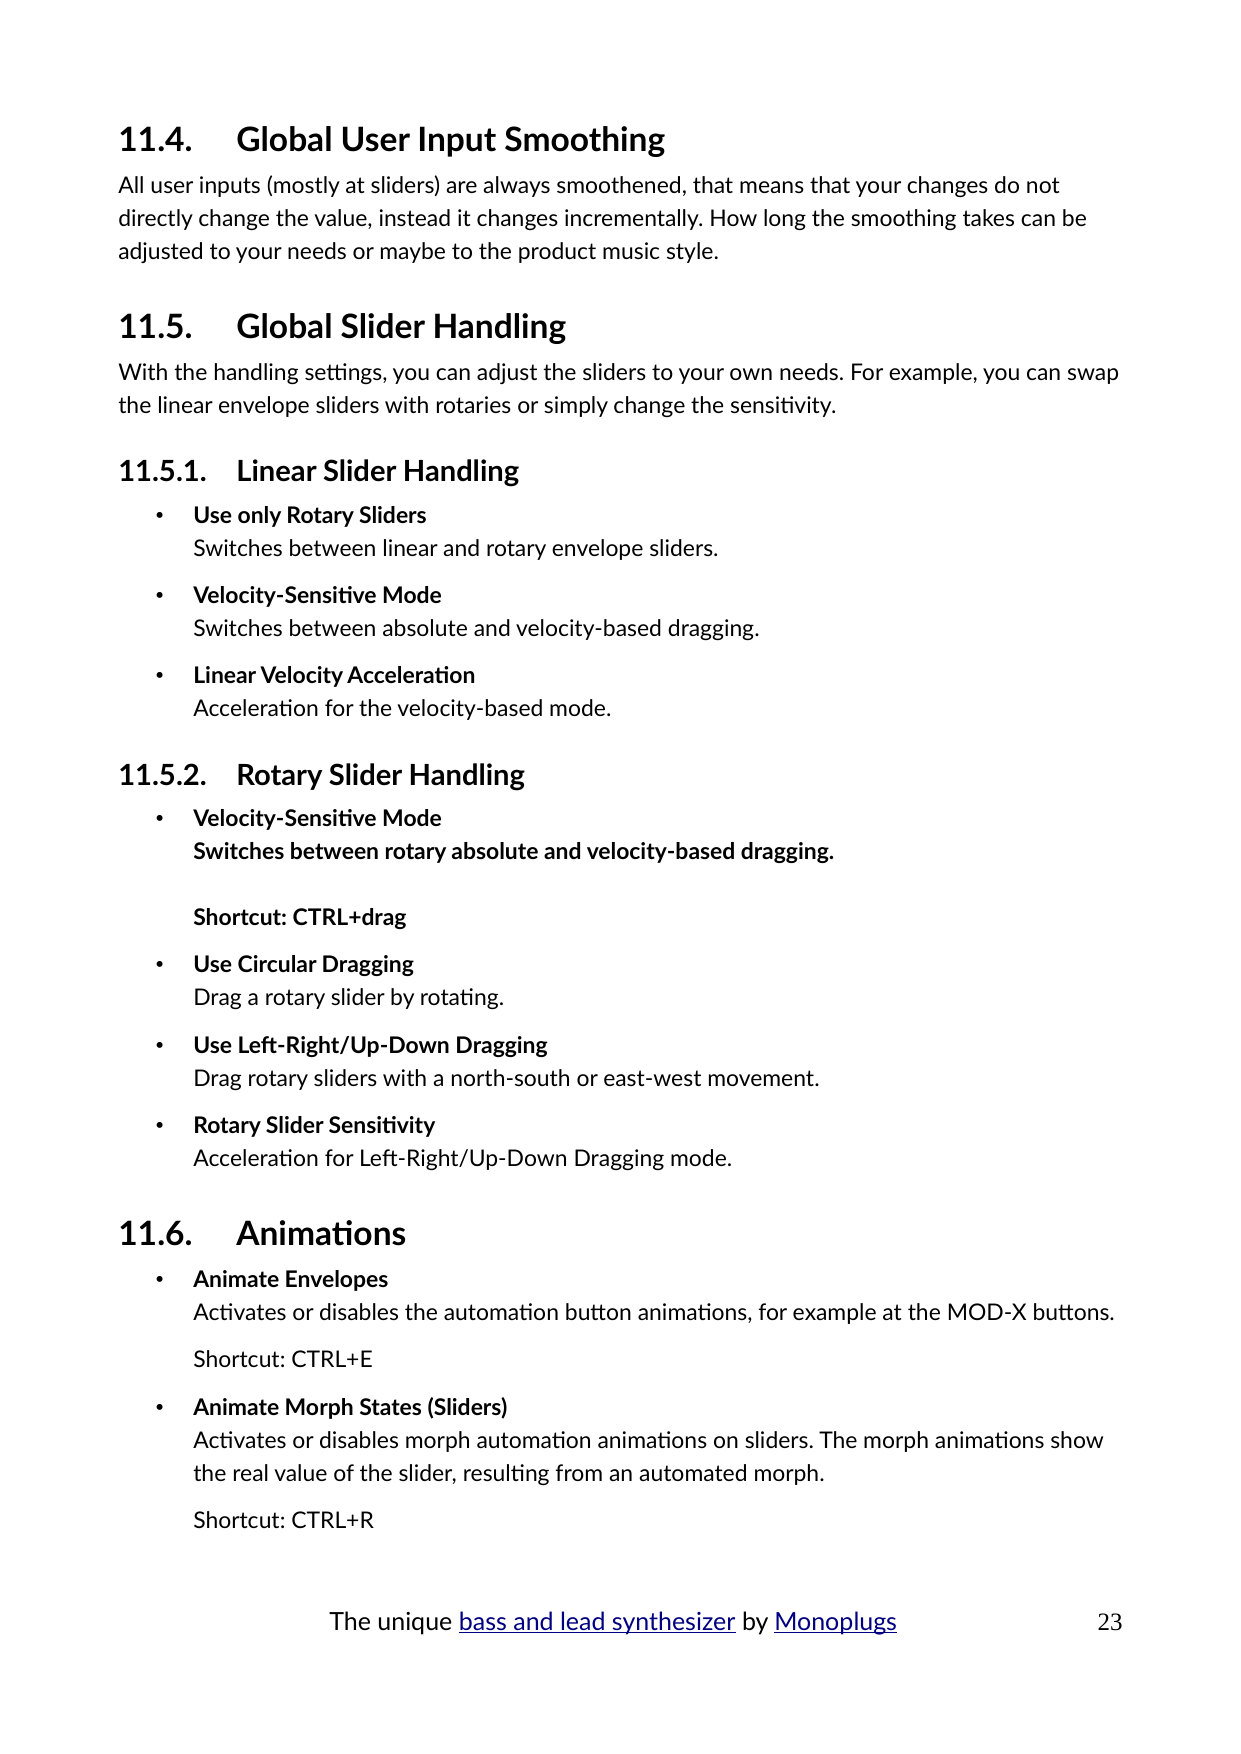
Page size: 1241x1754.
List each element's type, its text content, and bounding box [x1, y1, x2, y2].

list Velocity-Sensitive Mode Switches between absolute and velocity-based dragging. [156, 581, 1122, 641]
subtitle Linear Slider Handling [118, 453, 1122, 488]
list Rotary Slider Sensitivity Acceleration for Left-Right/Up-Down Dragging mode. [156, 1111, 1122, 1171]
subtitle Rotary Slider Handling [118, 756, 1122, 791]
text With the handling settings, you can adjust the sliders to your own needs. For example, you can swap the linear envelope sliders with rotaries or simply change the sensitivity. [118, 358, 1122, 418]
subtitle Global User Input Smoothing [118, 118, 1122, 158]
list Shortcut: CTRL+R [156, 1506, 1122, 1534]
list Linear Velocity Acceleration Acceleration for the velocity-based mode. [156, 661, 1122, 722]
list Velocity-Sensitive Mode Switches between rotary absolute and velocity-based dragging. Shortcut: CTRL+drag [156, 804, 1122, 930]
list Use only Rotary Sliders Switches between linear and rotary envelope sliders. [156, 500, 1122, 561]
text All user inputs (mostly at sliders) are always smoothened, that means that your changes do not directly change the value, instead it changes incrementally. How long the smoothing takes can be adjusted to your needs or maybe to the product music style. [118, 171, 1122, 264]
list Use Left-Right/Up-Down Dragging Drag rotary sliders with a north-south or east-west movement. [156, 1030, 1122, 1091]
subtitle Global Slider Handling [118, 305, 1122, 345]
list Shortcut: CTRL+E [156, 1345, 1122, 1373]
subtitle Animations [118, 1212, 1122, 1252]
list Use Circular Dragging Drag a rotary slider by rotating. [156, 950, 1122, 1010]
list Animate Morph States (Sliders) Activates or disables morph automation animations on sliders. The morph animations show the real value of the slider, resulting from an automated morph. [156, 1393, 1122, 1486]
list Animate Envelopes Activates or disables the automation button animations, for example at the MOD-X buttons. [156, 1265, 1122, 1325]
